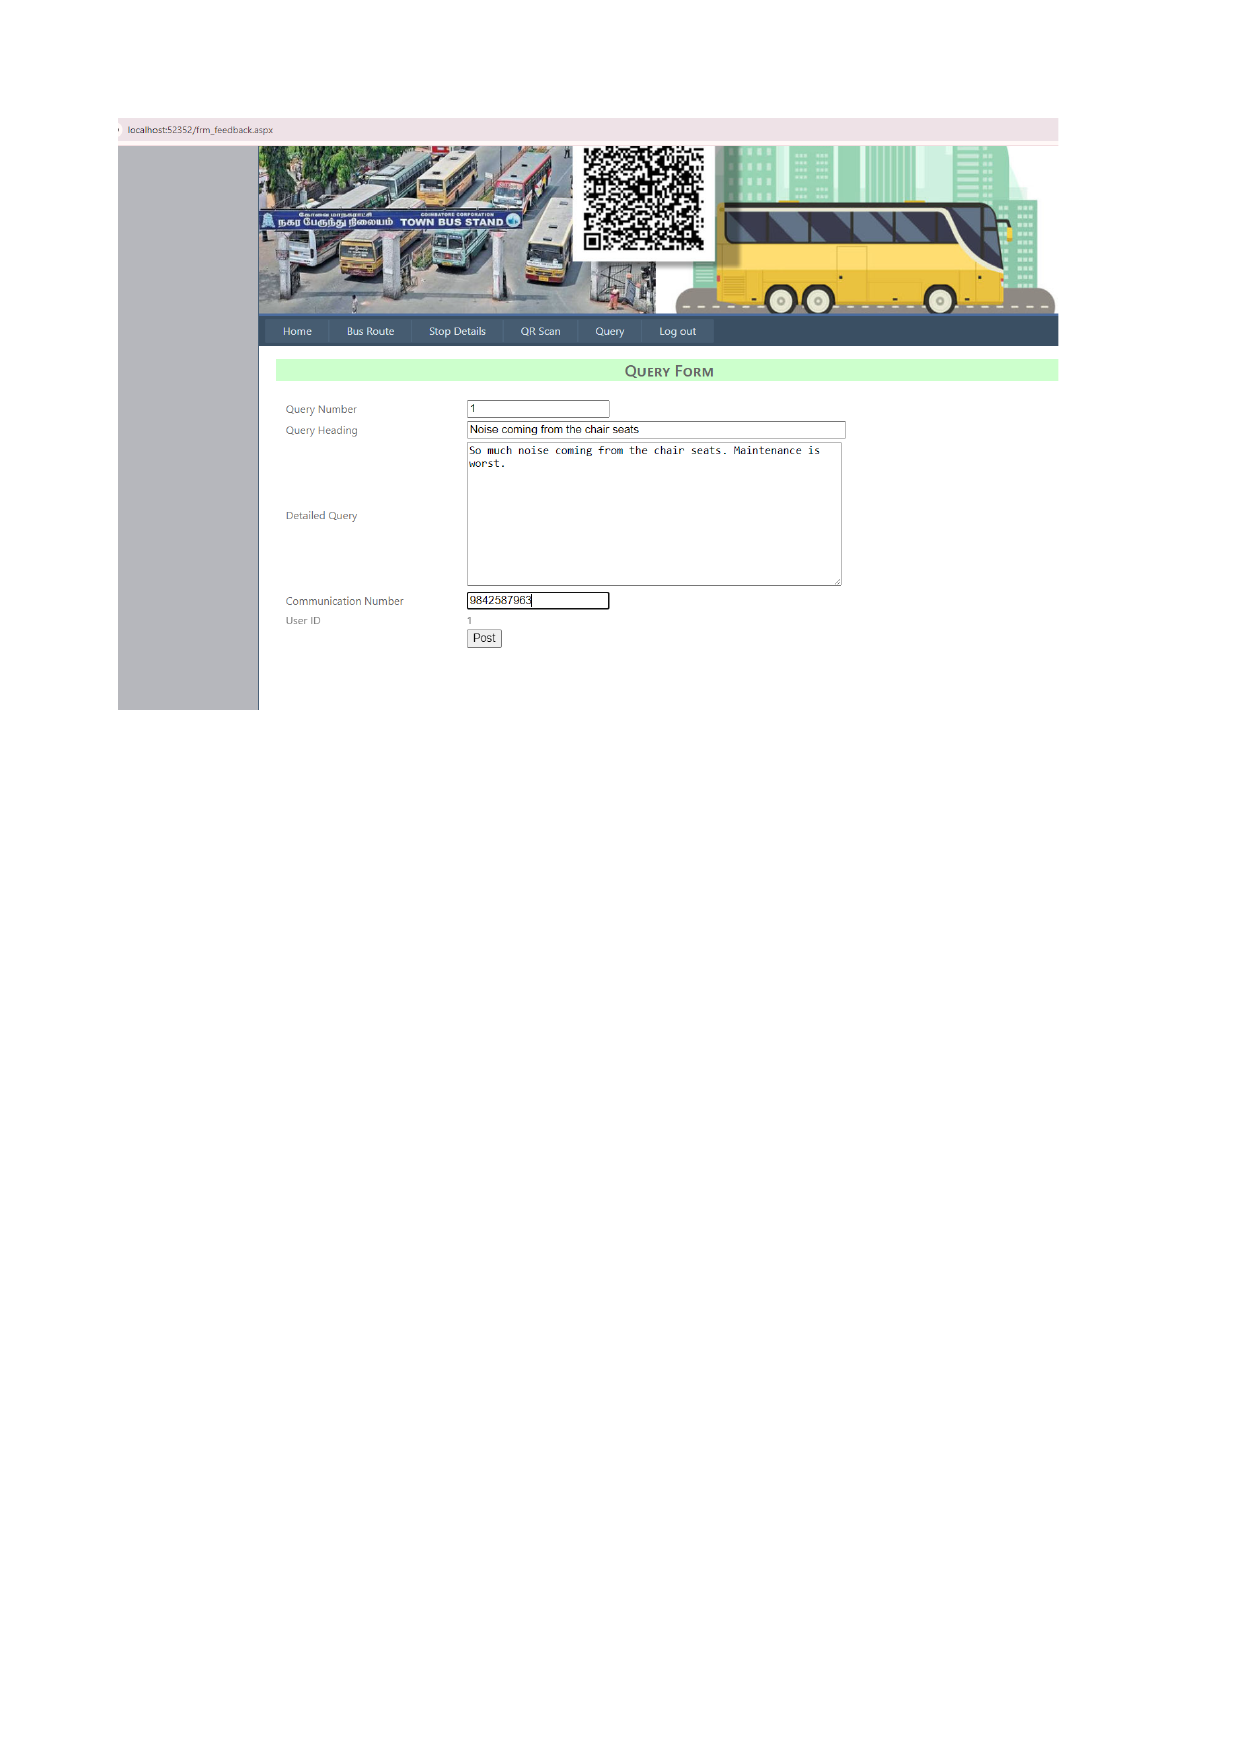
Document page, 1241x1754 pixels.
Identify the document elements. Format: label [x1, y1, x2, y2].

picture [118, 118, 1059, 710]
